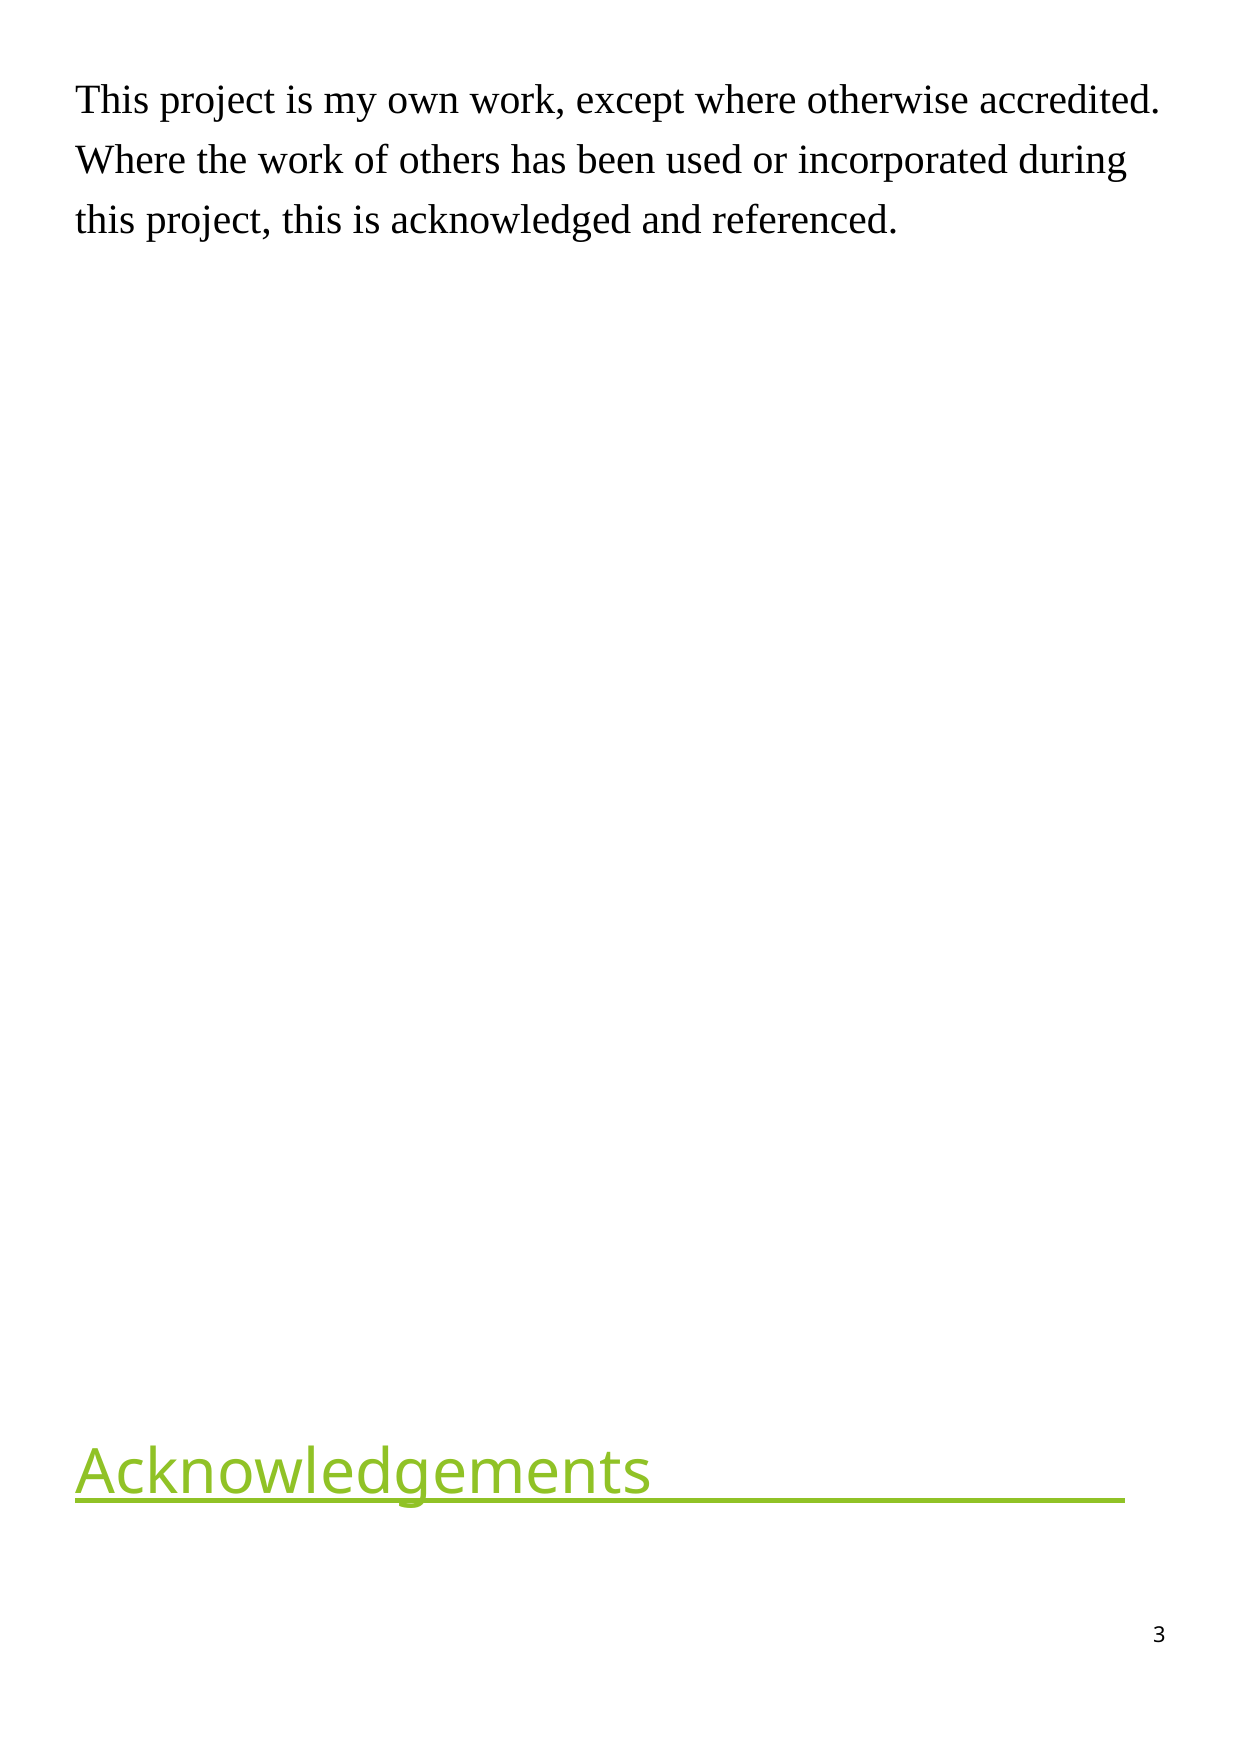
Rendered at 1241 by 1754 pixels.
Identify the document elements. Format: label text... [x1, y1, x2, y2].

text This project is my own work, except where otherwise accredited. Where the work of others has been used or incorporated during this project, this is acknowledged and referenced. [75, 75, 1165, 243]
text Acknowledgements [75, 1426, 1165, 1511]
